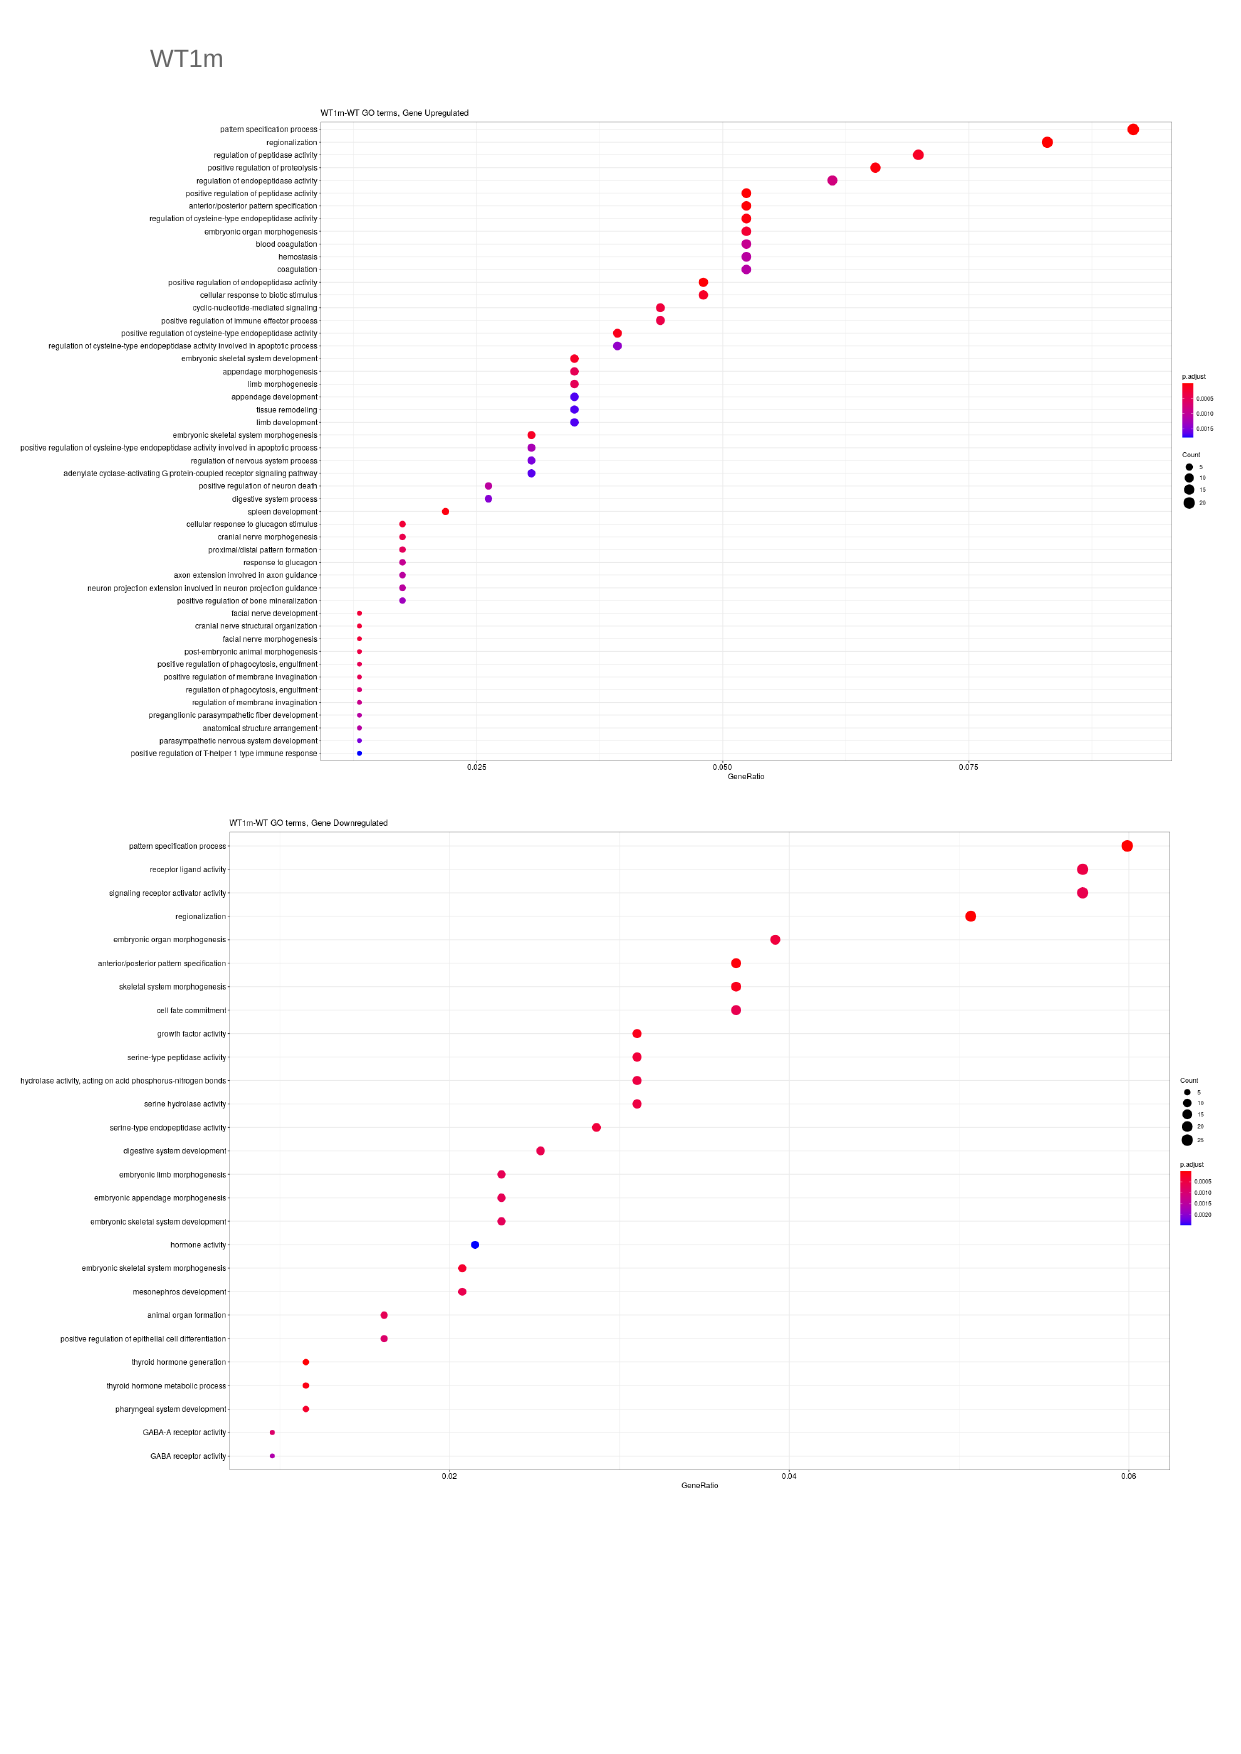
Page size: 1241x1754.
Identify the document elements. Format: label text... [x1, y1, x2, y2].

subtitle WT1m [150, 44, 1090, 73]
picture [17, 106, 1219, 784]
picture [17, 816, 1218, 1493]
